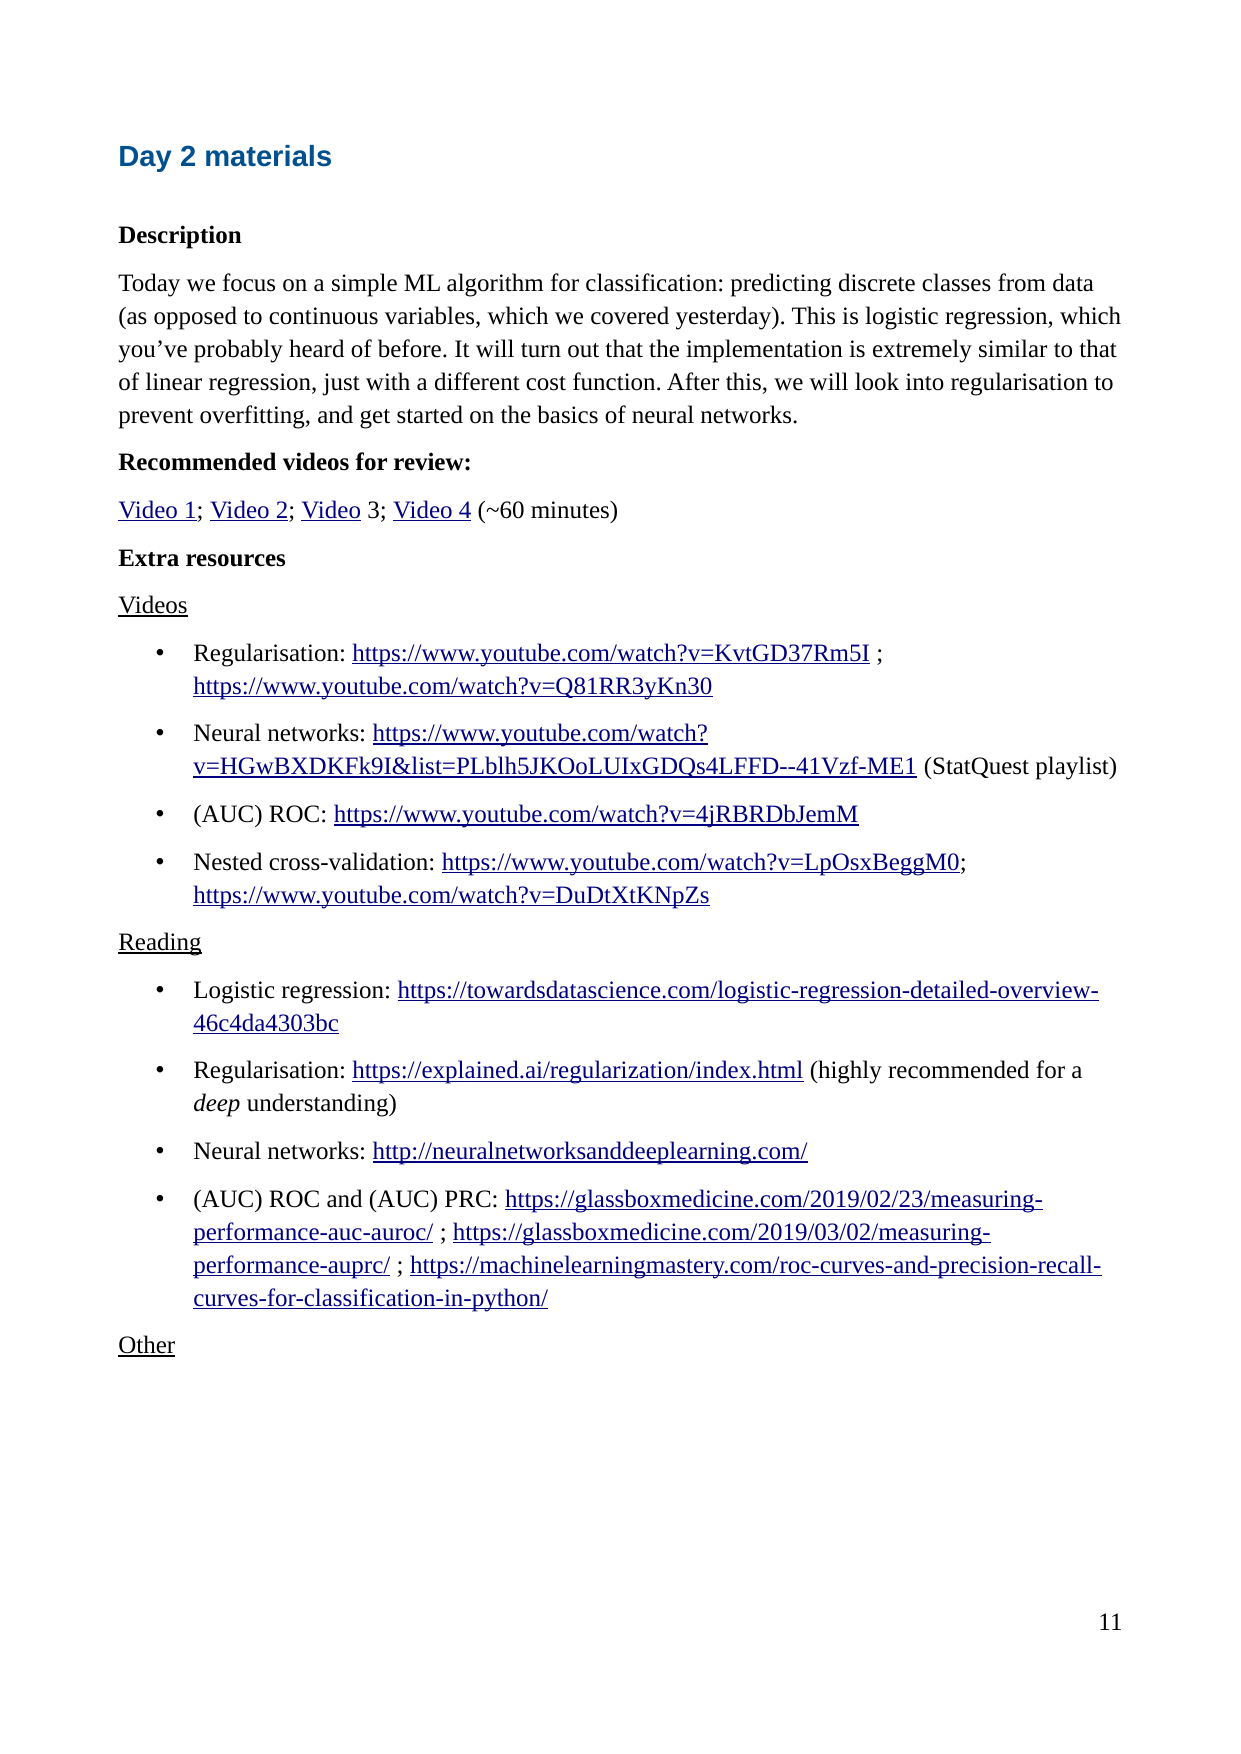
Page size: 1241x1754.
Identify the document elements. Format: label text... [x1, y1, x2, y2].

list (AUC) ROC and (AUC) PRC: https://glassboxmedicine.com/2019/02/23/measuring-performance-auc-auroc/ ; https://glassboxmedicine.com/2019/03/02/measuring-performance-auprc/ ; https://machinelearningmastery.com/roc-curves-and-precision-recall-curves-for-classification-in-python/ [156, 1184, 1122, 1312]
text Extra resources [118, 543, 1122, 571]
list Neural networks: http://neuralnetworksanddeeplearning.com/ [156, 1136, 1122, 1165]
text Today we focus on a simple ML algorithm for classification: predicting discrete classes from data (as opposed to continuous variables, which we covered yesterday). This is logistic regression, which you’ve probably heard of before. It will turn out that the implementation is extremely similar to that of linear regression, just with a different cost function. After this, we will look into regularisation to prevent overfitting, and get started on the basics of neural networks. [118, 268, 1122, 428]
list Regularisation: https://www.youtube.com/watch?v=KvtGD37Rm5I ; https://www.youtube.com/watch?v=Q81RR3yKn30 [156, 638, 1122, 699]
list Regularisation: https://explained.ai/regularization/index.html (highly recommended for a deep understanding) [156, 1056, 1122, 1117]
text Recommended videos for review: [118, 447, 1122, 476]
text Description [118, 220, 1122, 249]
list Nested cross-validation: https://www.youtube.com/watch?v=LpOsxBeggM0; https://www.youtube.com/watch?v=DuDtXtKNpZs [156, 847, 1122, 908]
list (AUC) ROC: https://www.youtube.com/watch?v=4jRBRDbJemM [156, 799, 1122, 828]
subtitle Day 2 materials [118, 139, 1122, 172]
list Neural networks: https://www.youtube.com/watch?v=HGwBXDKFk9I&list=PLblh5JKOoLUIxGDQs4LFFD--41Vzf-ME1 (StatQuest playlist) [156, 718, 1122, 780]
text Video 1; Video 2; Video 3; Video 4 (~60 minutes) [118, 495, 1122, 524]
text Other [118, 1330, 1122, 1359]
text Reading [118, 927, 1122, 956]
list Logistic regression: https://towardsdatascience.com/logistic-regression-detailed-overview-46c4da4303bc [156, 975, 1122, 1037]
text Videos [118, 590, 1122, 619]
